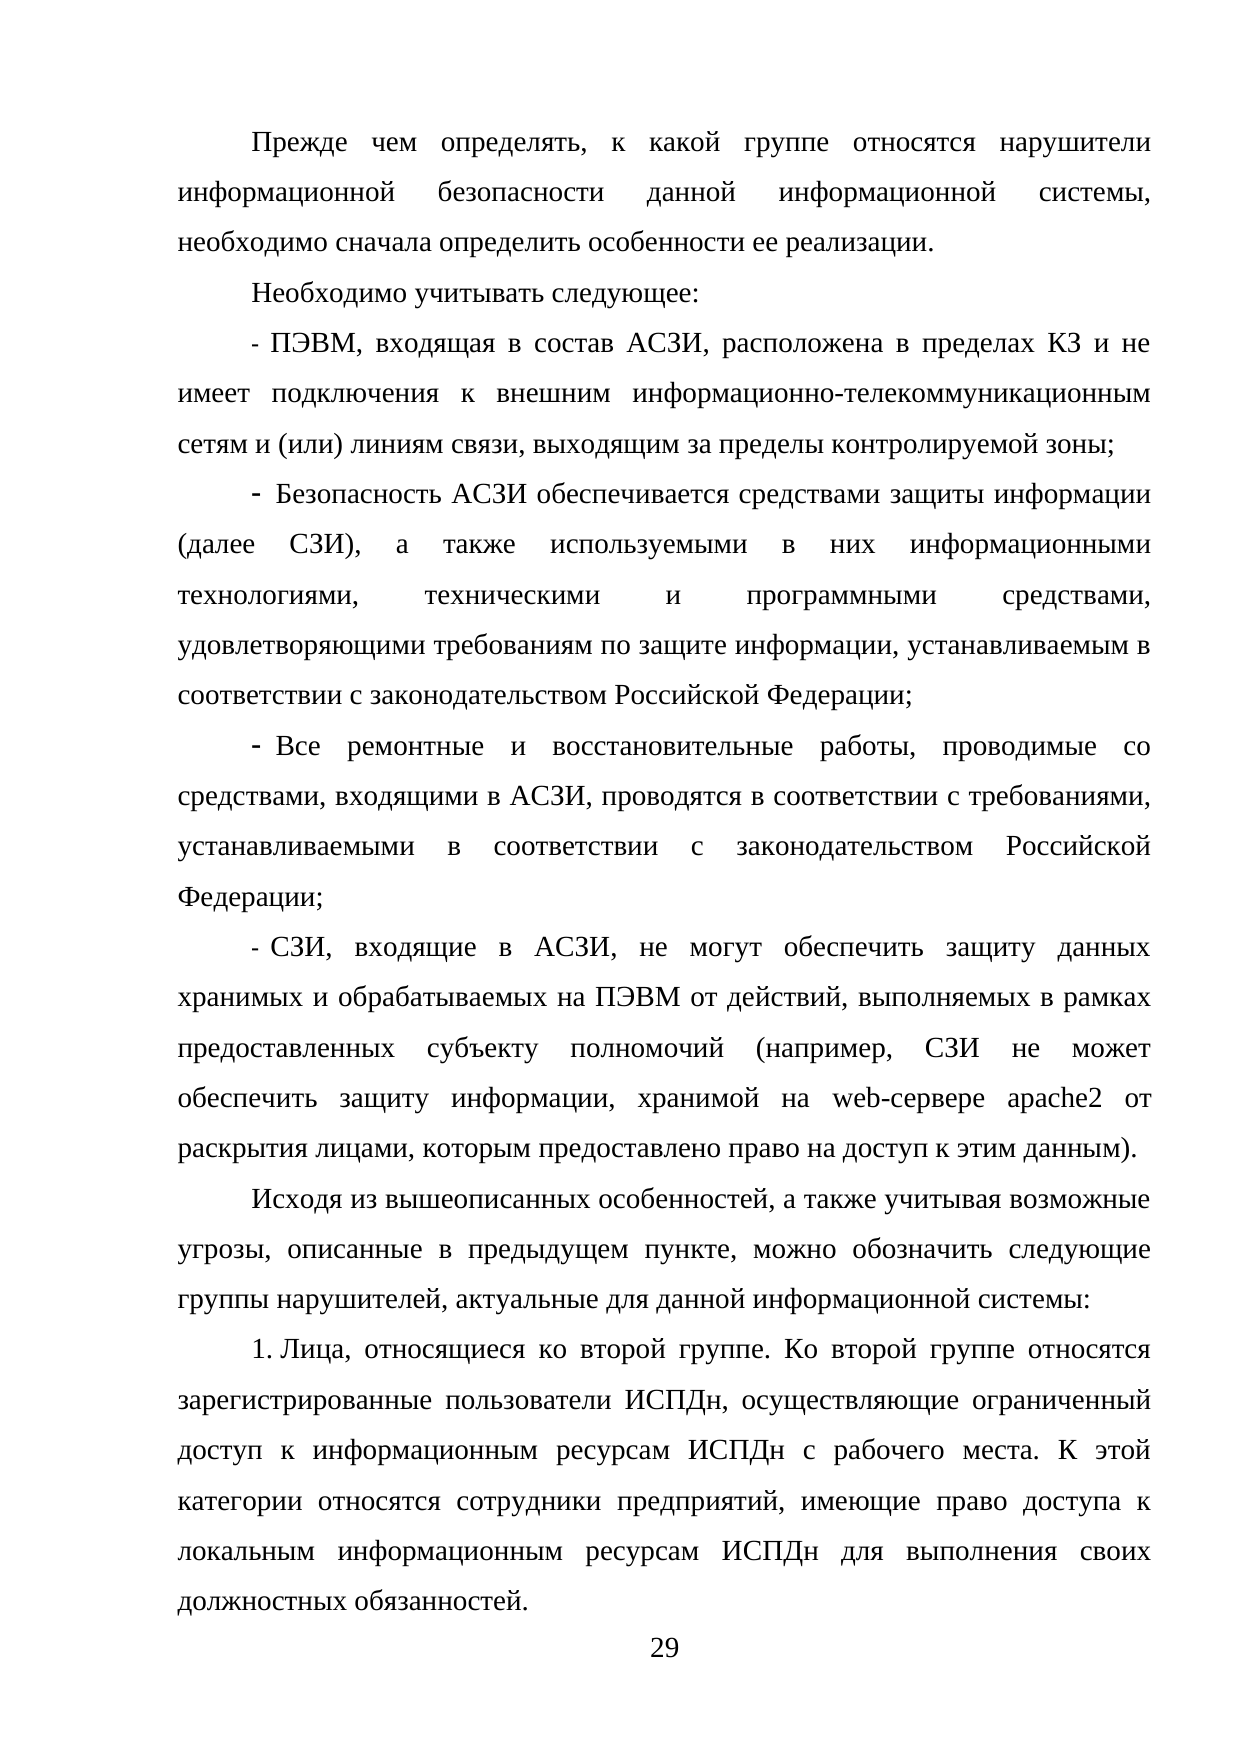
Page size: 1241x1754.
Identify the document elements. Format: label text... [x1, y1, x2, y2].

text Исходя из вышеописанных особенностей, а также учитывая возможные угрозы, описанные в предыдущем пункте, можно обозначить следующие группы нарушителей, актуальные для данной информационной системы: [177, 1181, 1152, 1315]
text Прежде чем определять, к какой группе относятся нарушители информационной безопасности данной информационной системы, необходимо сначала определить особенности ее реализации. [177, 124, 1152, 258]
list Лица, относящиеся ко второй группе. Ко второй группе относятся зарегистрированные пользователи ИСПДн, осуществляющие ограниченный доступ к информационным ресурсам ИСПДн с рабочего места. К этой категории относятся сотрудники предприятий, имеющие право доступа к локальным информационным ресурсам ИСПДн для выполнения своих должностных обязанностей. [177, 1332, 1152, 1617]
list СЗИ, входящие в АСЗИ, не могут обеспечить защиту данных хранимых и обрабатываемых на ПЭВМ от действий, выполняемых в рамках предоставленных субъекту полномочий (например, СЗИ не может обеспечить защиту информации, хранимой на web-сервере apache2 от раскрытия лицами, которым предоставлено право на доступ к этим данным). [177, 929, 1152, 1164]
list ПЭВМ, входящая в состав АСЗИ, расположена в пределах КЗ и не имеет подключения к внешним информационно-телекоммуникационным сетям и (или) линиям связи, выходящим за пределы контролируемой зоны; [177, 325, 1152, 459]
text Необходимо учитывать следующее: [177, 275, 1152, 308]
list Безопасность АСЗИ обеспечивается средствами защиты информации (далее СЗИ), а также используемыми в них информационными технологиями, техническими и программными средствами, удовлетворяющими требованиям по защите информации, устанавливаемым в соответствии с законодательством Российской Федерации; [177, 476, 1152, 711]
list Все ремонтные и восстановительные работы, проводимые со средствами, входящими в АСЗИ, проводятся в соответствии с требованиями, устанавливаемыми в соответствии с законодательством Российской Федерации; [177, 728, 1152, 912]
